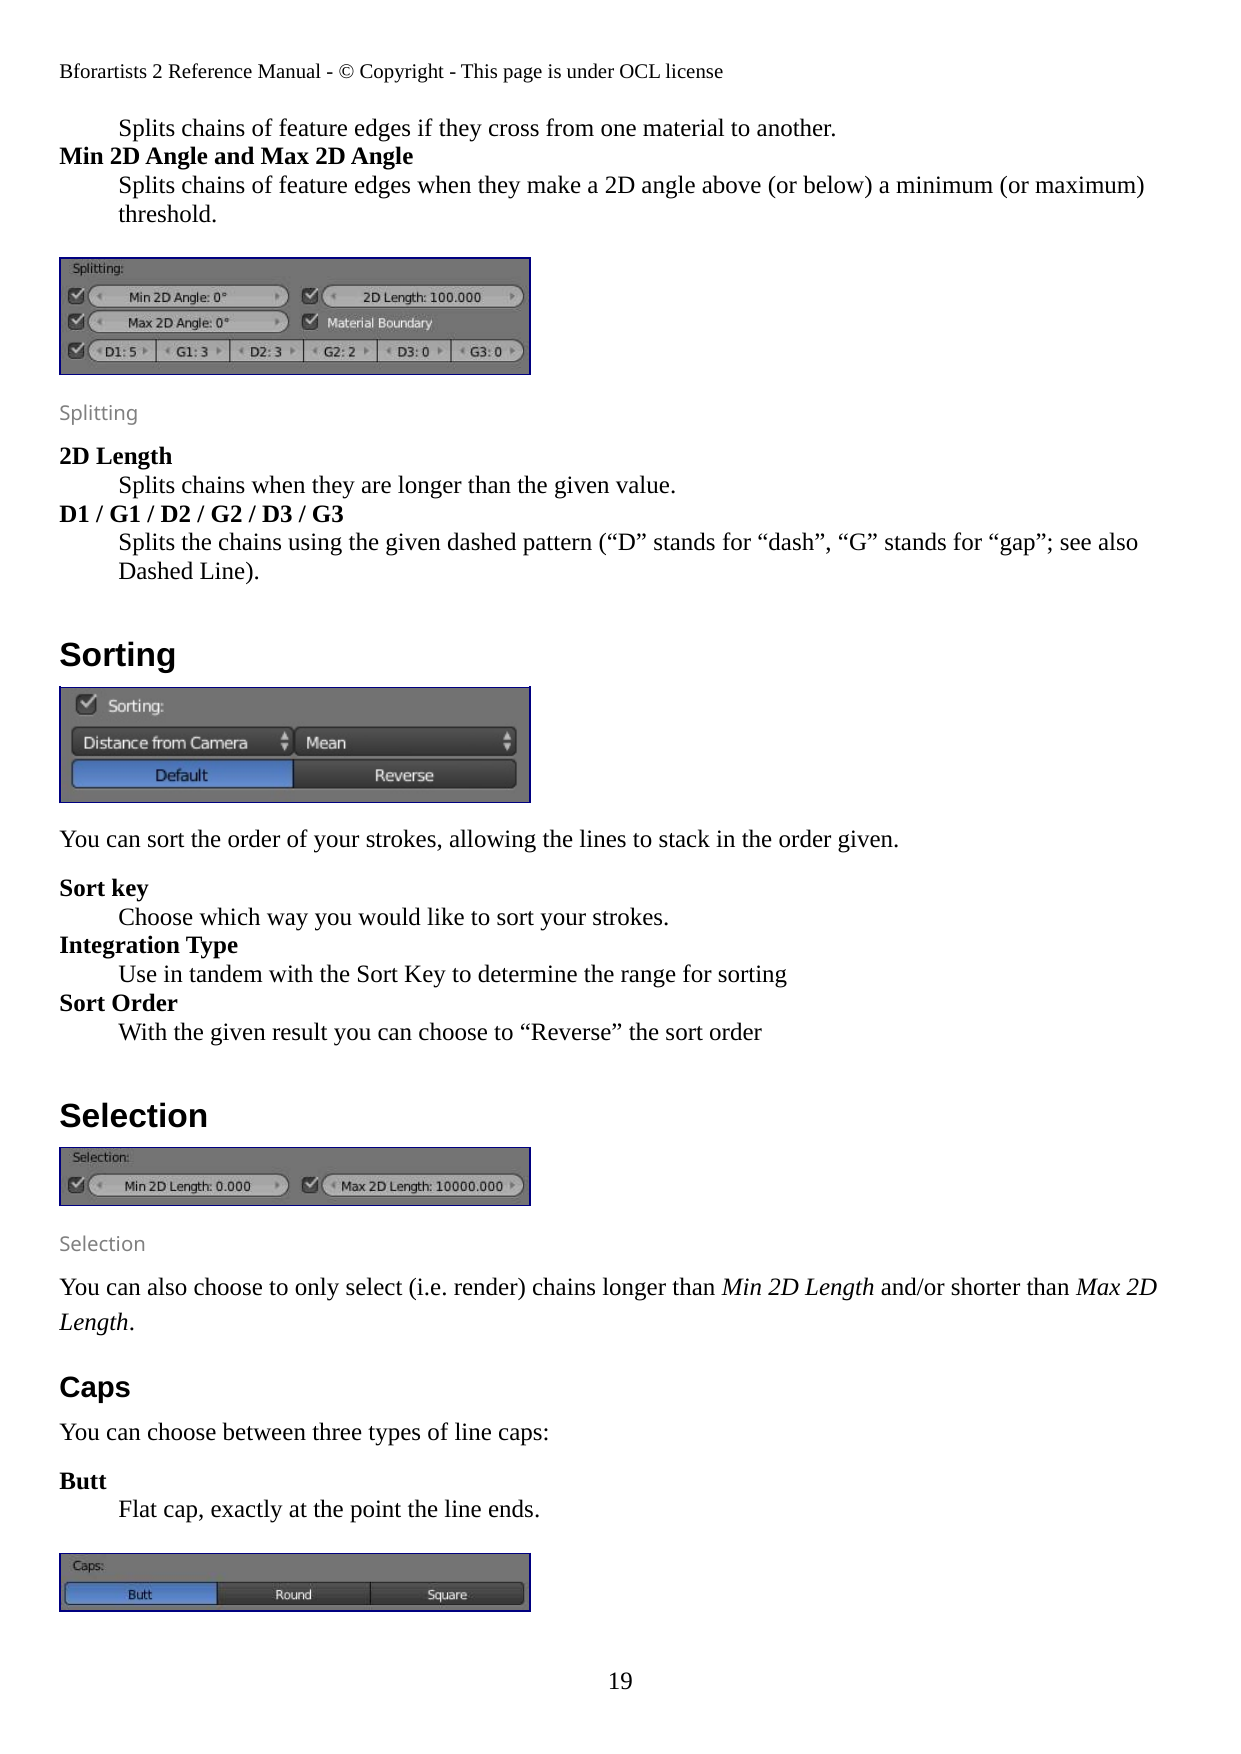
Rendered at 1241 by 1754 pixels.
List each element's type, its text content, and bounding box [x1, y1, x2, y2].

picture [61, 1148, 529, 1205]
list Splits the chains using the given dashed pattern (“D” stands for “dash”, “G” stands for “gap”; see also Dashed Line). [118, 527, 1181, 585]
subtitle 2D Length [59, 441, 1181, 470]
subtitle D1 / G1 / D2 / G2 / D3 / G3 [59, 499, 1181, 527]
subtitle Min 2D Angle and Max 2D Angle [59, 141, 1181, 170]
list With the given result you can choose to “Reverse” the sort order [118, 1017, 1181, 1045]
subtitle Selection [59, 1096, 1181, 1134]
list Use in tandem with the Sort Key to determine the range for sorting [118, 959, 1181, 988]
subtitle Caps [59, 1370, 1181, 1404]
subtitle Integration Type [59, 930, 1181, 959]
picture [61, 688, 529, 802]
list Flat cap, exactly at the point the line ends. [118, 1494, 1181, 1523]
text Splitting [59, 395, 1181, 427]
list Splits chains of feature edges when they make a 2D angle above (or below) a minimum (or maximum) threshold. [118, 170, 1181, 228]
subtitle Butt [59, 1466, 1181, 1494]
text You can choose between three types of line caps: [59, 1417, 1181, 1445]
text Selection [59, 1226, 1181, 1258]
list Splits chains when they are longer than the given value. [118, 470, 1181, 499]
list Splits chains of feature edges if they cross from one material to another. [118, 113, 1181, 141]
subtitle Sort Order [59, 988, 1181, 1017]
text You can sort the order of your strokes, allowing the lines to stack in the order given. [59, 824, 1181, 852]
picture [61, 259, 529, 374]
subtitle Sort key [59, 873, 1181, 902]
list Choose which way you would like to sort your strokes. [118, 902, 1181, 930]
picture [61, 1554, 529, 1610]
text You can also choose to only select (i.e. render) chains longer than Min 2D Length and/or shorter than Max 2D Length. [59, 1272, 1181, 1336]
subtitle Sorting [59, 635, 1181, 674]
